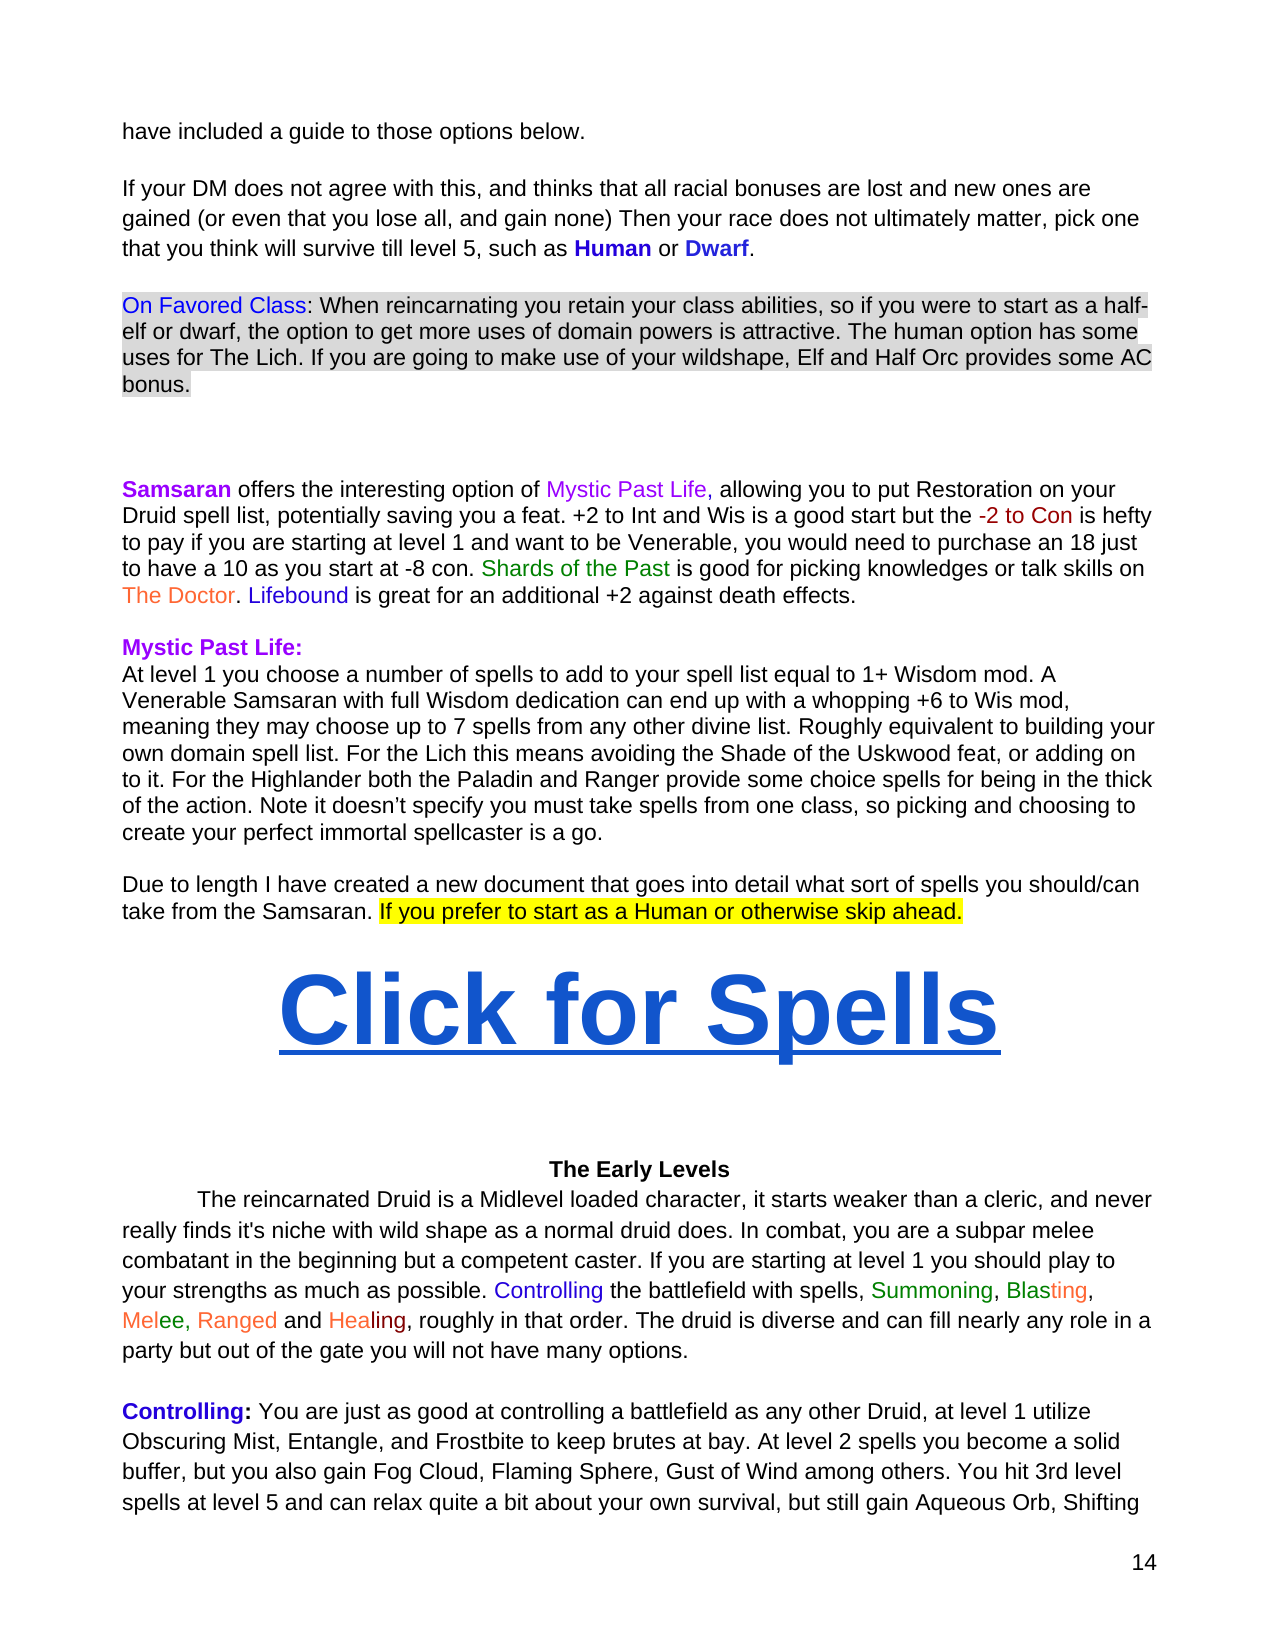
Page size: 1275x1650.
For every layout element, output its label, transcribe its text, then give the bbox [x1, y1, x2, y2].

text The reincarnated Druid is a Midlevel loaded character, it starts weaker than a cleric, and never really finds it's niche with wild shape as a normal druid does. In combat, you are a subpar melee combatant in the beginning but a competent caster. If you are starting at level 1 you should play to your strengths as much as possible. Controlling the battlefield with spells, Summoning, Blasting, Melee, Ranged and Healing, roughly in that order. The druid is diverse and can fill nearly any role in a party but out of the gate you will not have many options. [122, 1186, 1157, 1364]
text Due to length I have created a new document that goes into detail what sort of spells you should/can take from the Samsaran. If you prefer to start as a Human or otherwise skip ahead. [122, 871, 1157, 924]
text Samsaran offers the interesting option of Mystic Past Life, allowing you to put Restoration on your Druid spell list, potentially saving you a feat. +2 to Int and Wis is a good start but the -2 to Con is hefty to pay if you are starting at level 1 and want to be Venerable, you would need to purchase an 18 just to have a 10 as you start at -8 con. Shards of the Past is good for picking knowledges or talk skills on The Doctor. Lifebound is great for an additional +2 against death effects. [122, 476, 1157, 608]
text The Early Levels [122, 1156, 1157, 1182]
text At level 1 you choose a number of spells to add to your spell list equal to 1+ Wisdom mod. A Venerable Samsaran with full Wisdom dedication can end up with a whopping +6 to Wis mod, meaning they may choose up to 7 spells from any other divine list. Roughly equivalent to building your own domain spell list. For the Lich this means avoiding the Shade of the Uskwood feat, or adding on to it. For the Highlander both the Paladin and Ranger provide some choice spells for being in the thick of the action. Note it doesn’t specify you must take spells from one class, so picking and choosing to create your perfect immortal spellcaster is a go. [122, 661, 1157, 845]
text If your DM does not agree with this, and thinks that all racial bonuses are lost and new ones are gained (or even that you lose all, and gain none) Then your race does not ultimately matter, pick one that you think will survive till level 5, such as Human or Dwarf. [122, 175, 1157, 261]
text Mystic Past Life: [122, 634, 1157, 661]
text On Favored Class: When reincarnating you retain your class abilities, so if you were to start as a half-elf or dwarf, the option to get more uses of domain powers is attractive. The human option has some uses for The Lich. If you are going to make use of your wildshape, Elf and Half Orc provides some AC bonus. [122, 292, 1157, 397]
text Click for Spells [122, 951, 1157, 1066]
text Controlling: You are just as good at controlling a battlefield as any other Druid, at level 1 utilize Obscuring Mist, Entangle, and Frostbite to keep brutes at bay. At level 2 spells you become a solid buffer, but you also gain Fog Cloud, Flaming Sphere, Gust of Wind among others. You hit 3rd level spells at level 5 and can relax quite a bit about your own survival, but still gain Aqueous Orb, Shifting [122, 1398, 1157, 1515]
text have included a guide to those options below. [122, 118, 1157, 144]
